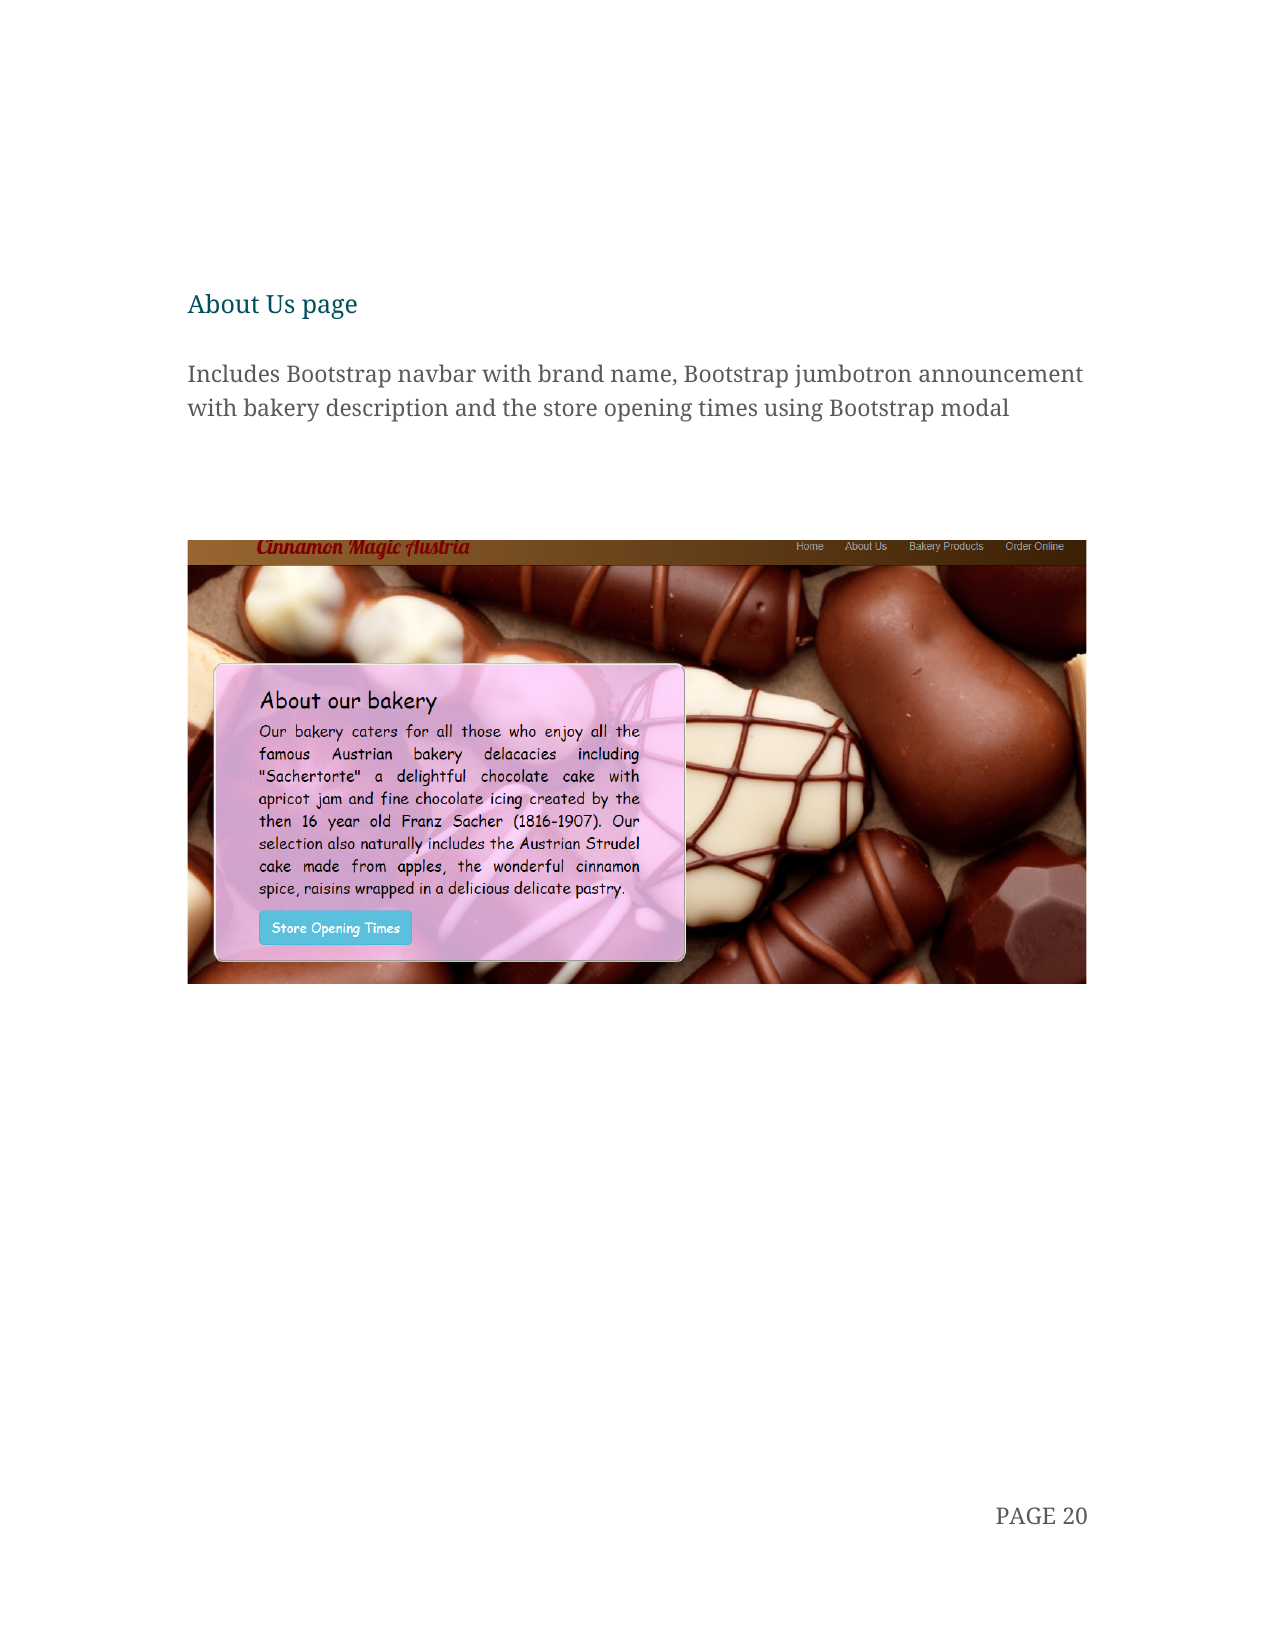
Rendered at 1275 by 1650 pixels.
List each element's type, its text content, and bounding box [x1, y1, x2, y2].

text Includes Bootstrap navbar with brand name, Bootstrap jumbotron announcement with bakery description and the store opening times using Bootstrap modal [187, 358, 1087, 423]
text About Us page [187, 287, 1087, 321]
